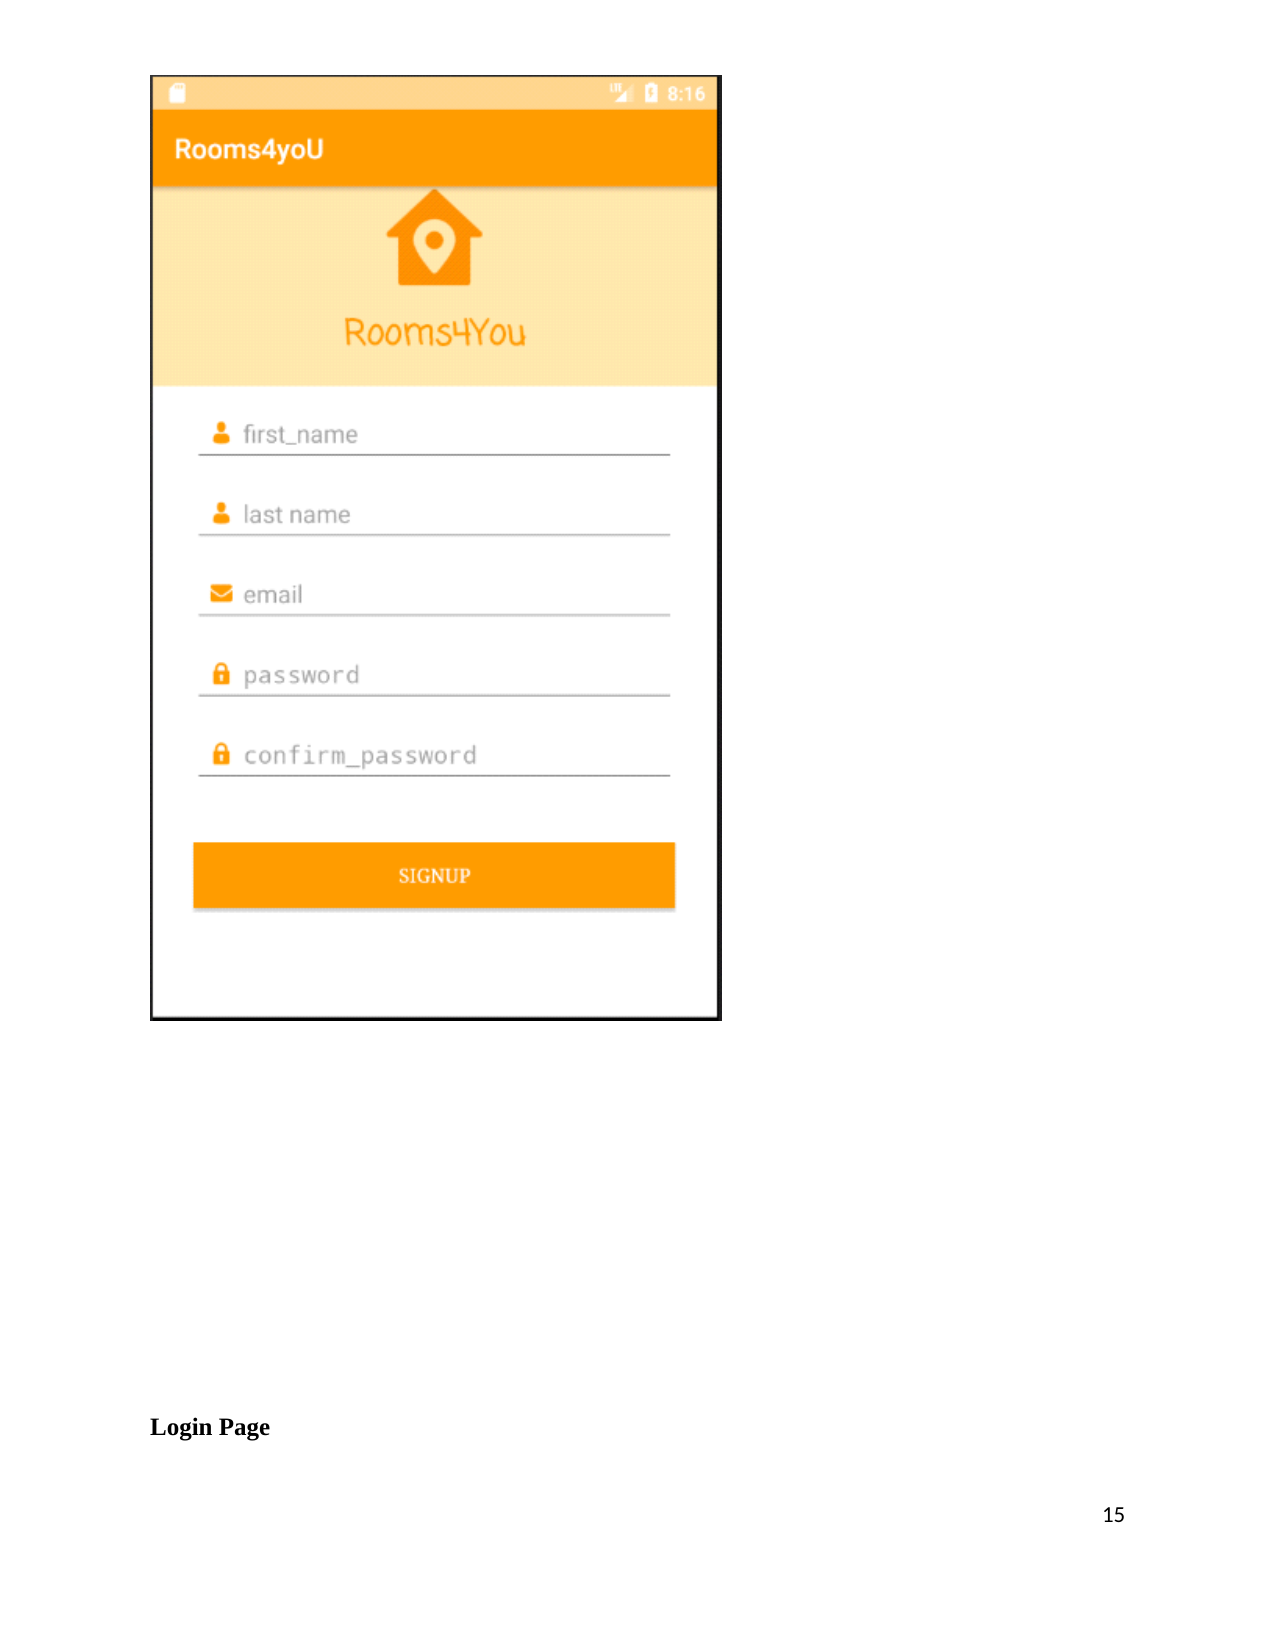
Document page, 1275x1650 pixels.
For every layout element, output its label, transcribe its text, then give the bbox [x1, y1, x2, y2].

text Login Page [150, 1412, 1125, 1441]
